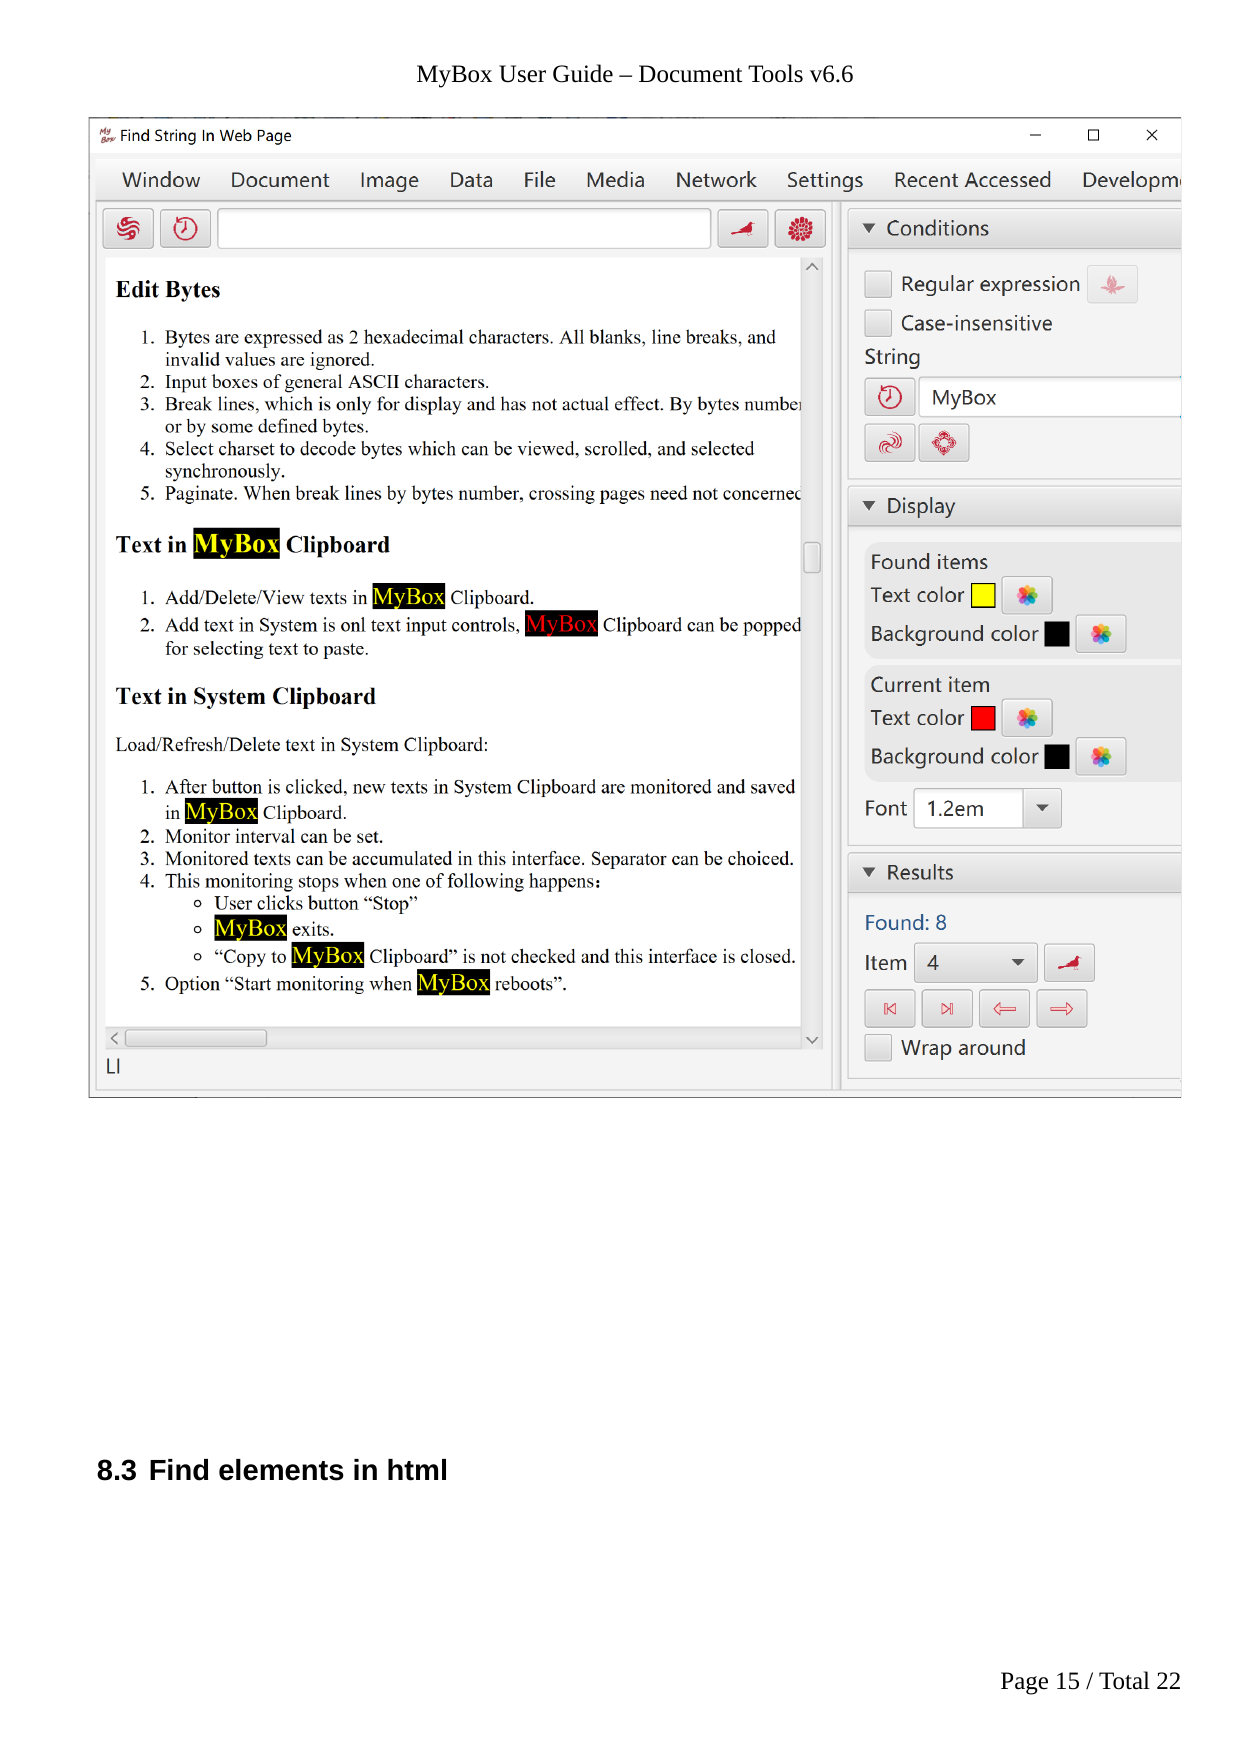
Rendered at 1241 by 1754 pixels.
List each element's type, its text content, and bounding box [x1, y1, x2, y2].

subtitle Find elements in html [88, 1453, 1181, 1486]
picture [88, 117, 1182, 1098]
